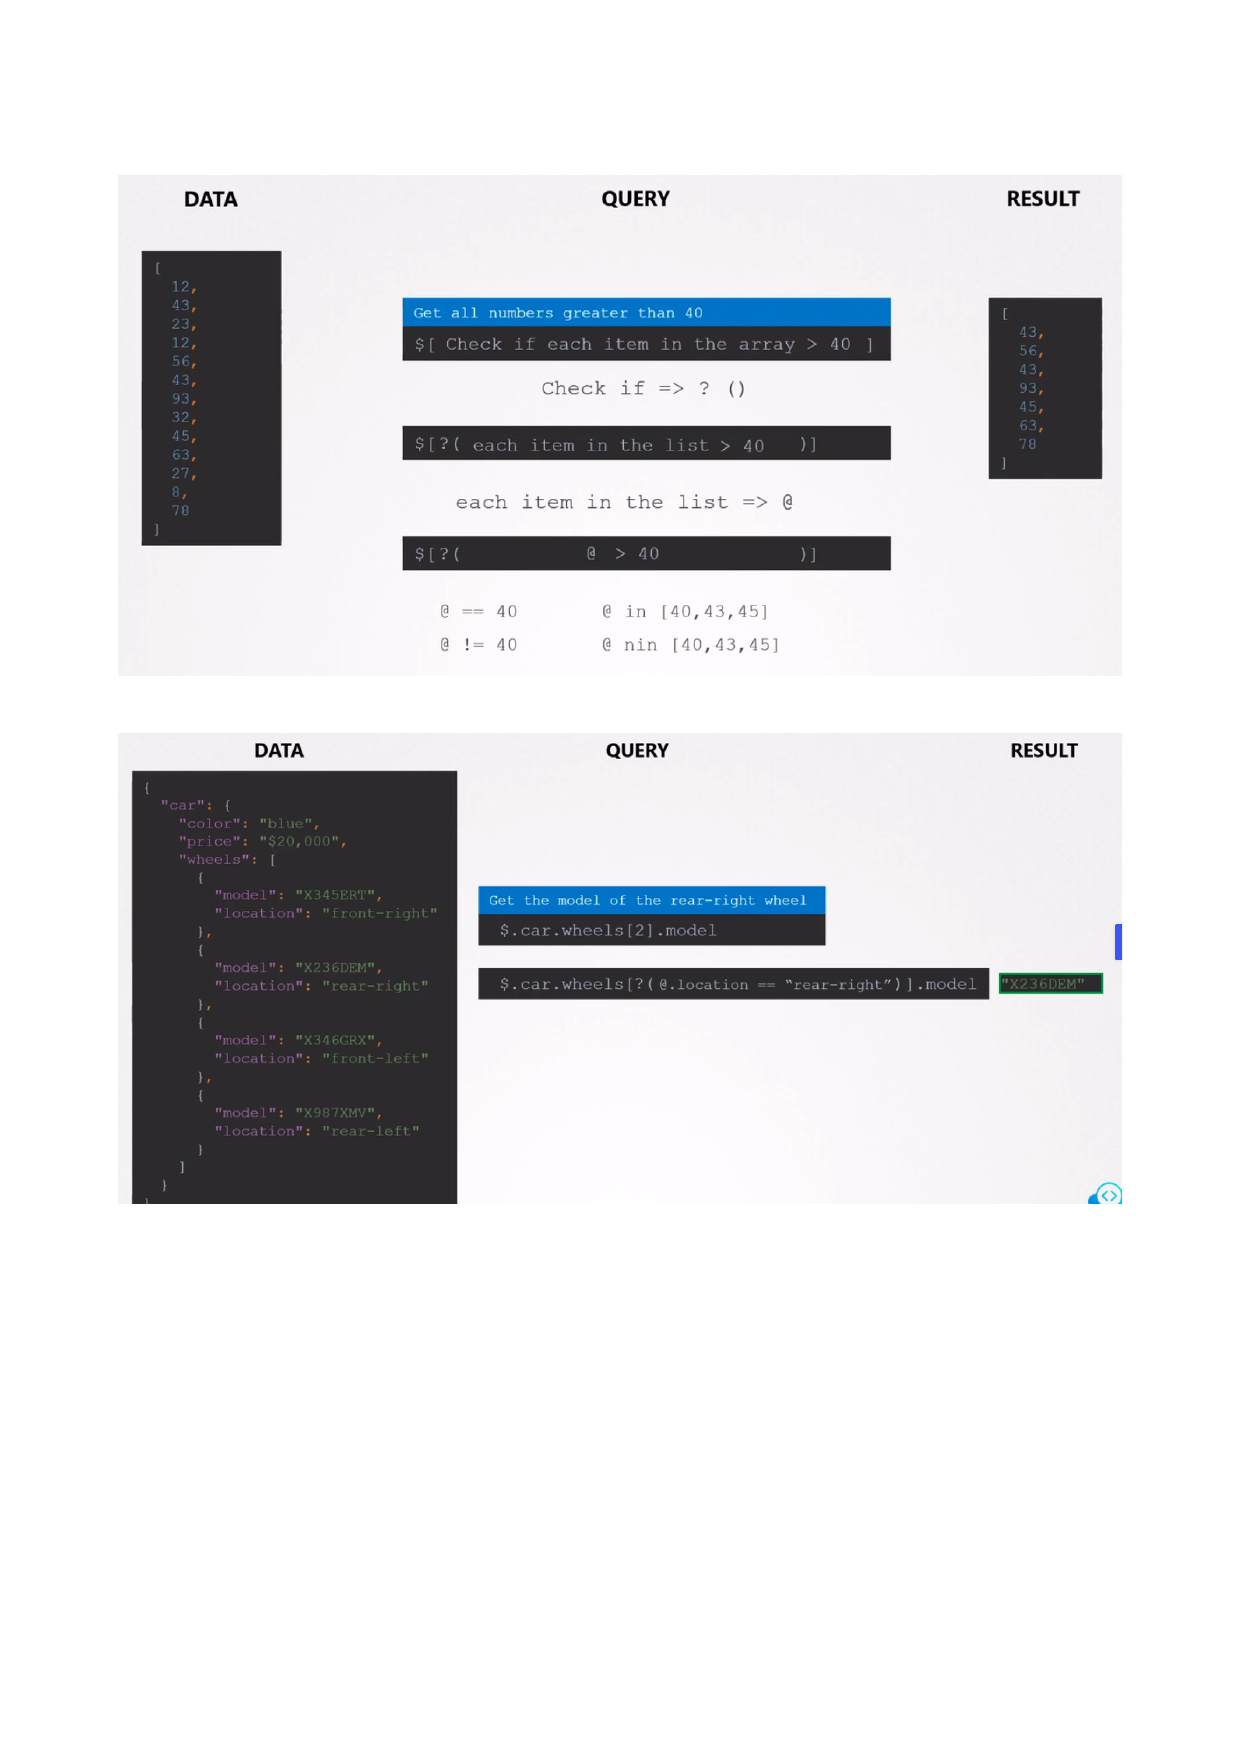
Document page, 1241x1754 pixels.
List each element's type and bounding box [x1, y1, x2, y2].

picture [118, 733, 1123, 1204]
picture [118, 175, 1123, 676]
